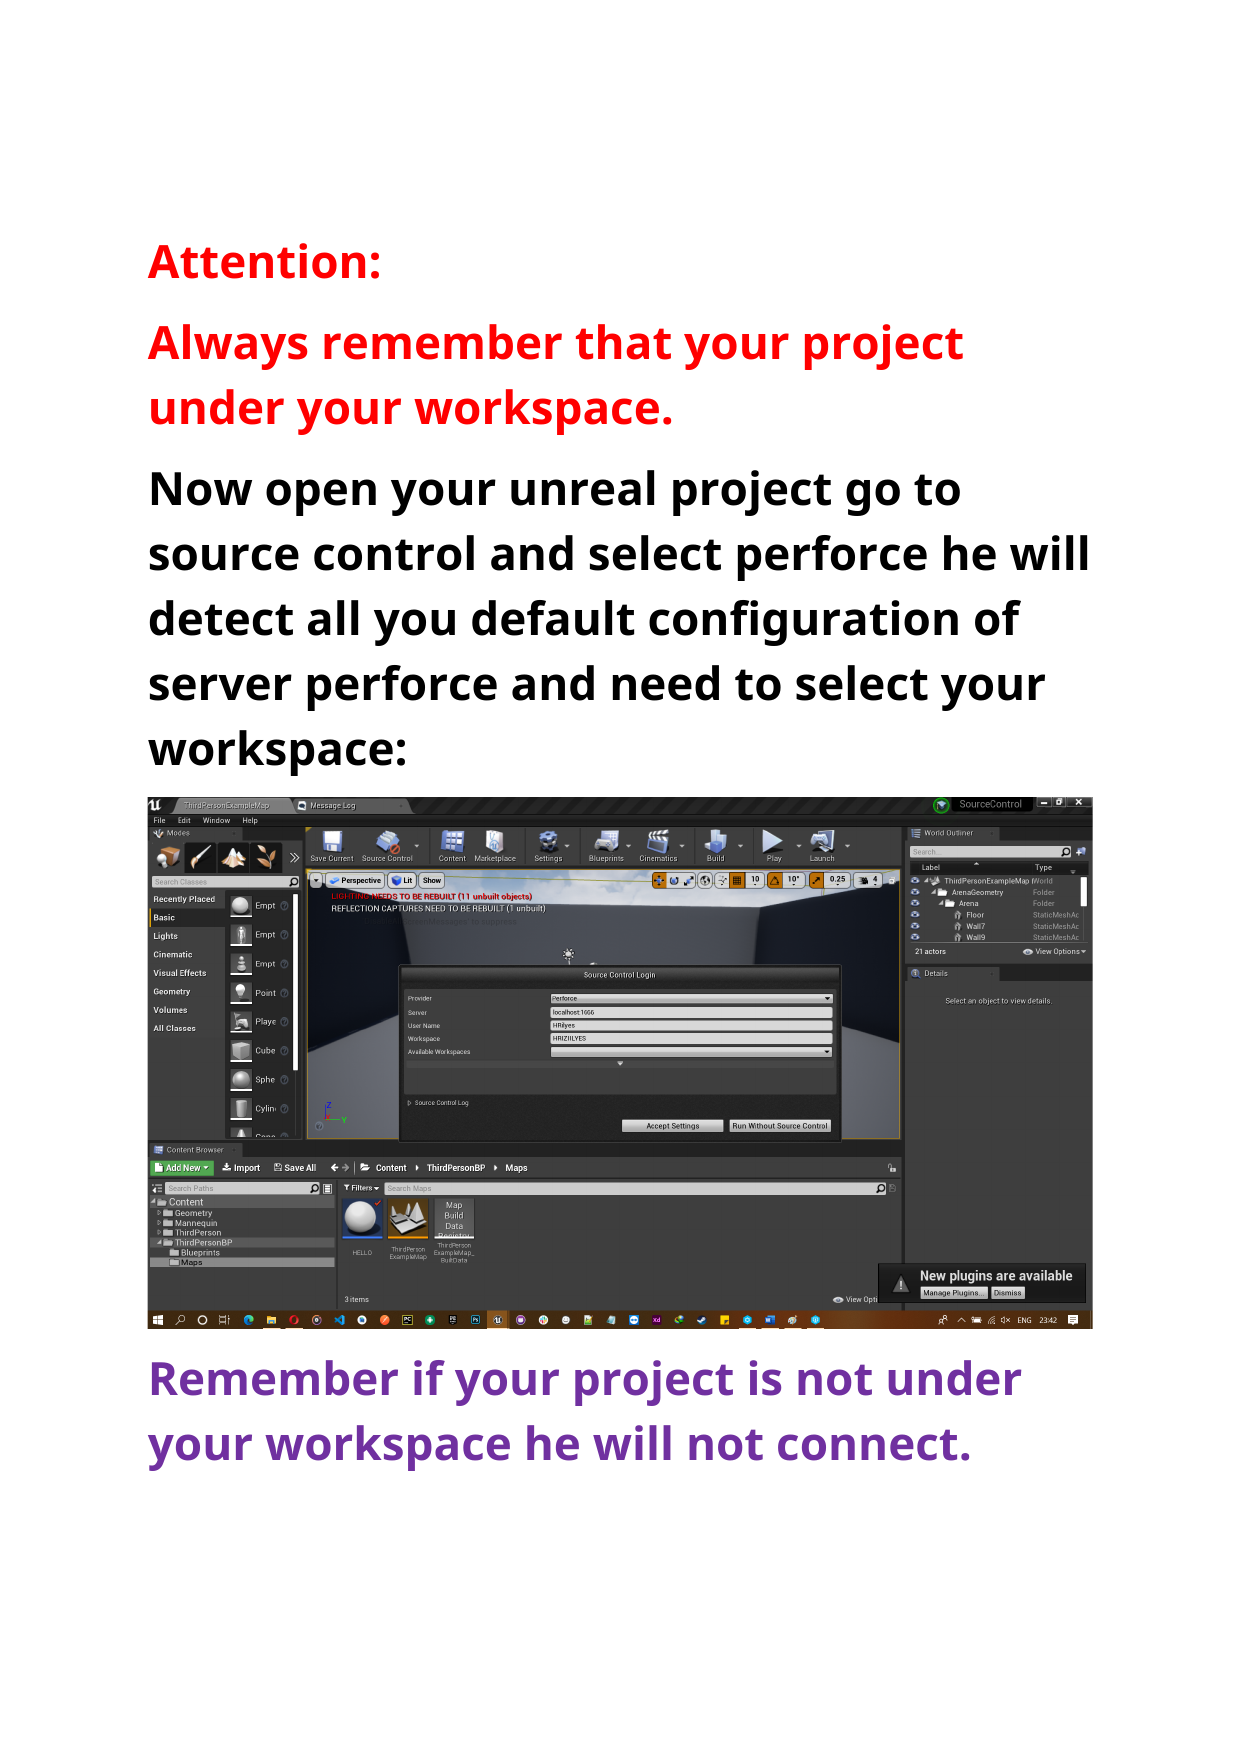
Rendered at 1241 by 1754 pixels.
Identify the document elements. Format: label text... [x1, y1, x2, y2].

text Attention: [148, 229, 1093, 291]
text Now open your unreal project go to source control and select perforce he will detect all you default configuration of server perforce and need to select your workspace: [148, 457, 1093, 778]
text Remember if your project is not under your workspace he will not connect. [148, 1347, 1093, 1474]
text Always remember that your project under your workspace. [148, 311, 1093, 438]
